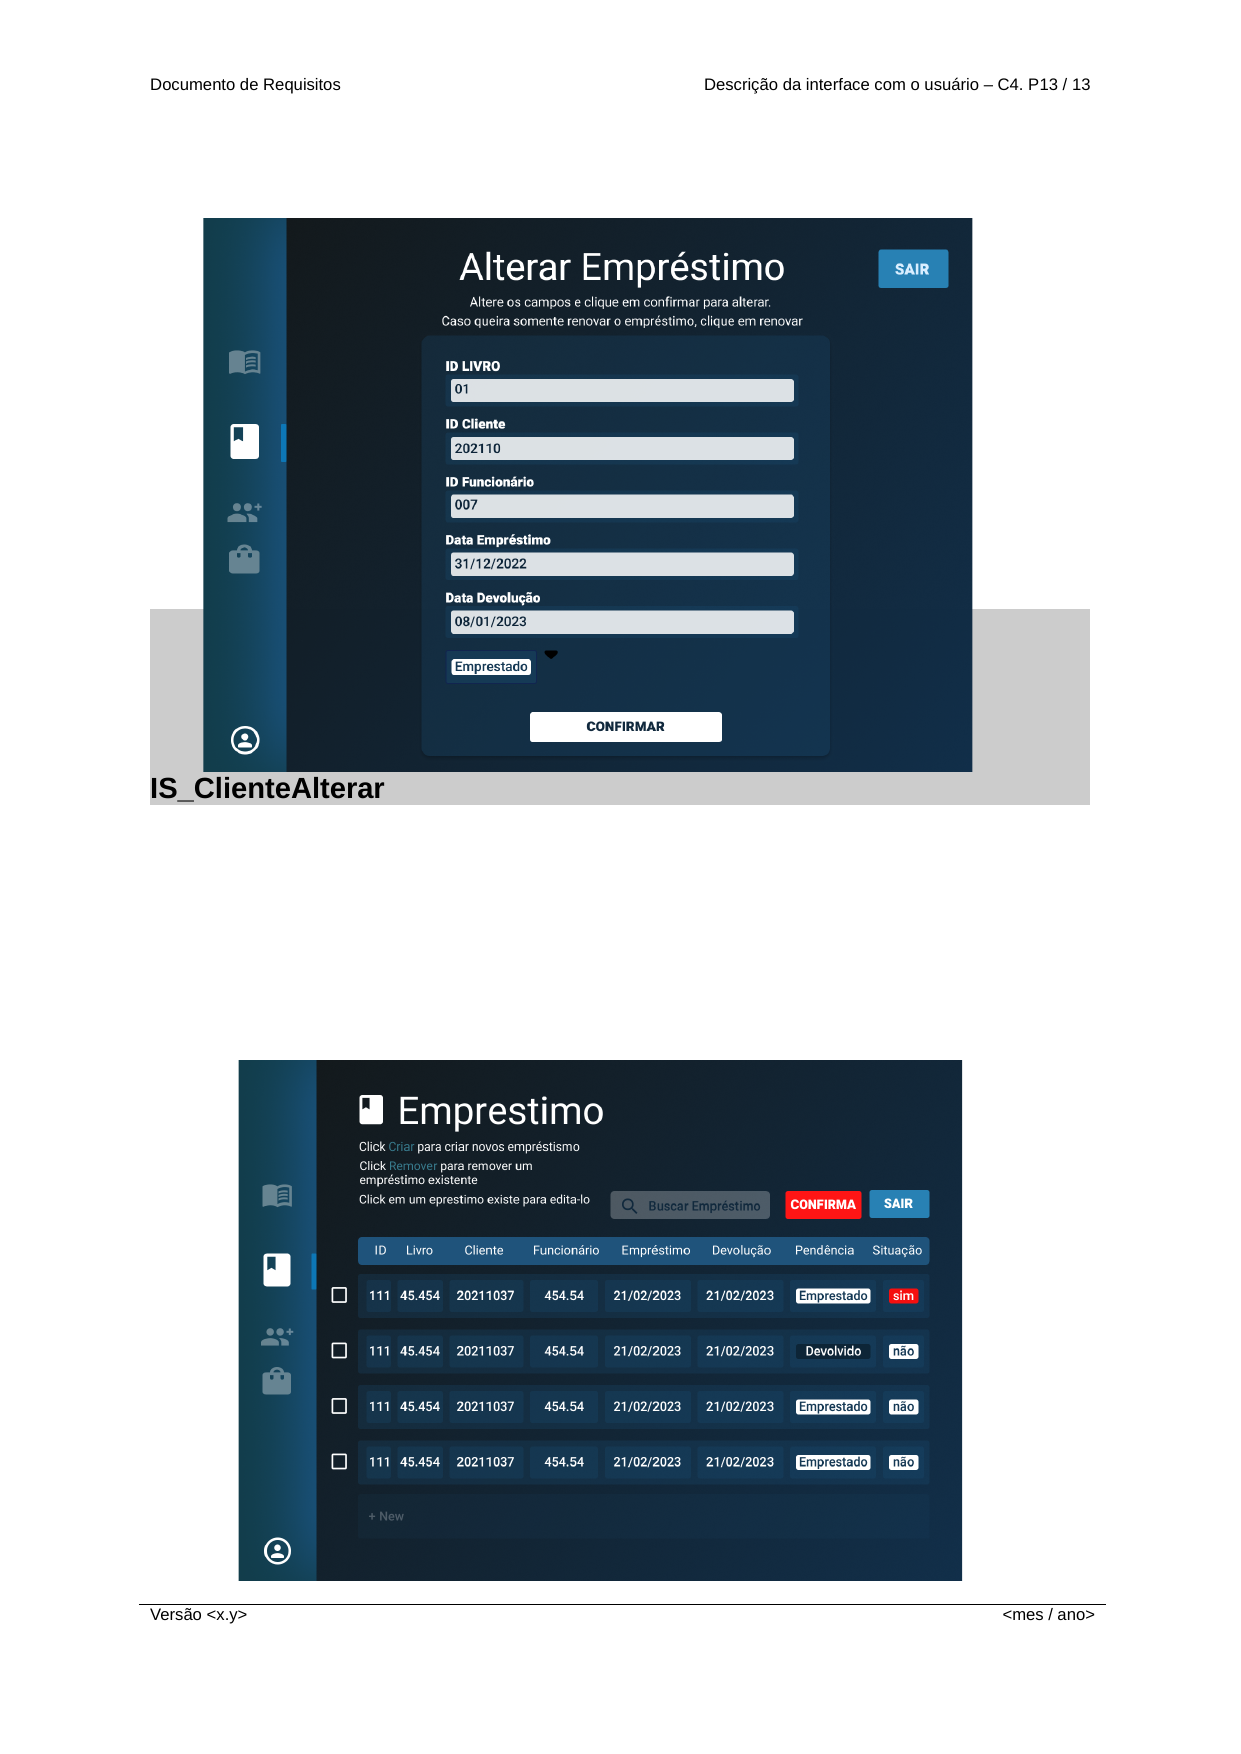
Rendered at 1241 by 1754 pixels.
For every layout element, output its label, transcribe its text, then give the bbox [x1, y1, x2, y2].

subtitle IS_ClienteAlterar [150, 609, 1090, 805]
picture [203, 218, 973, 772]
picture [238, 1060, 963, 1581]
